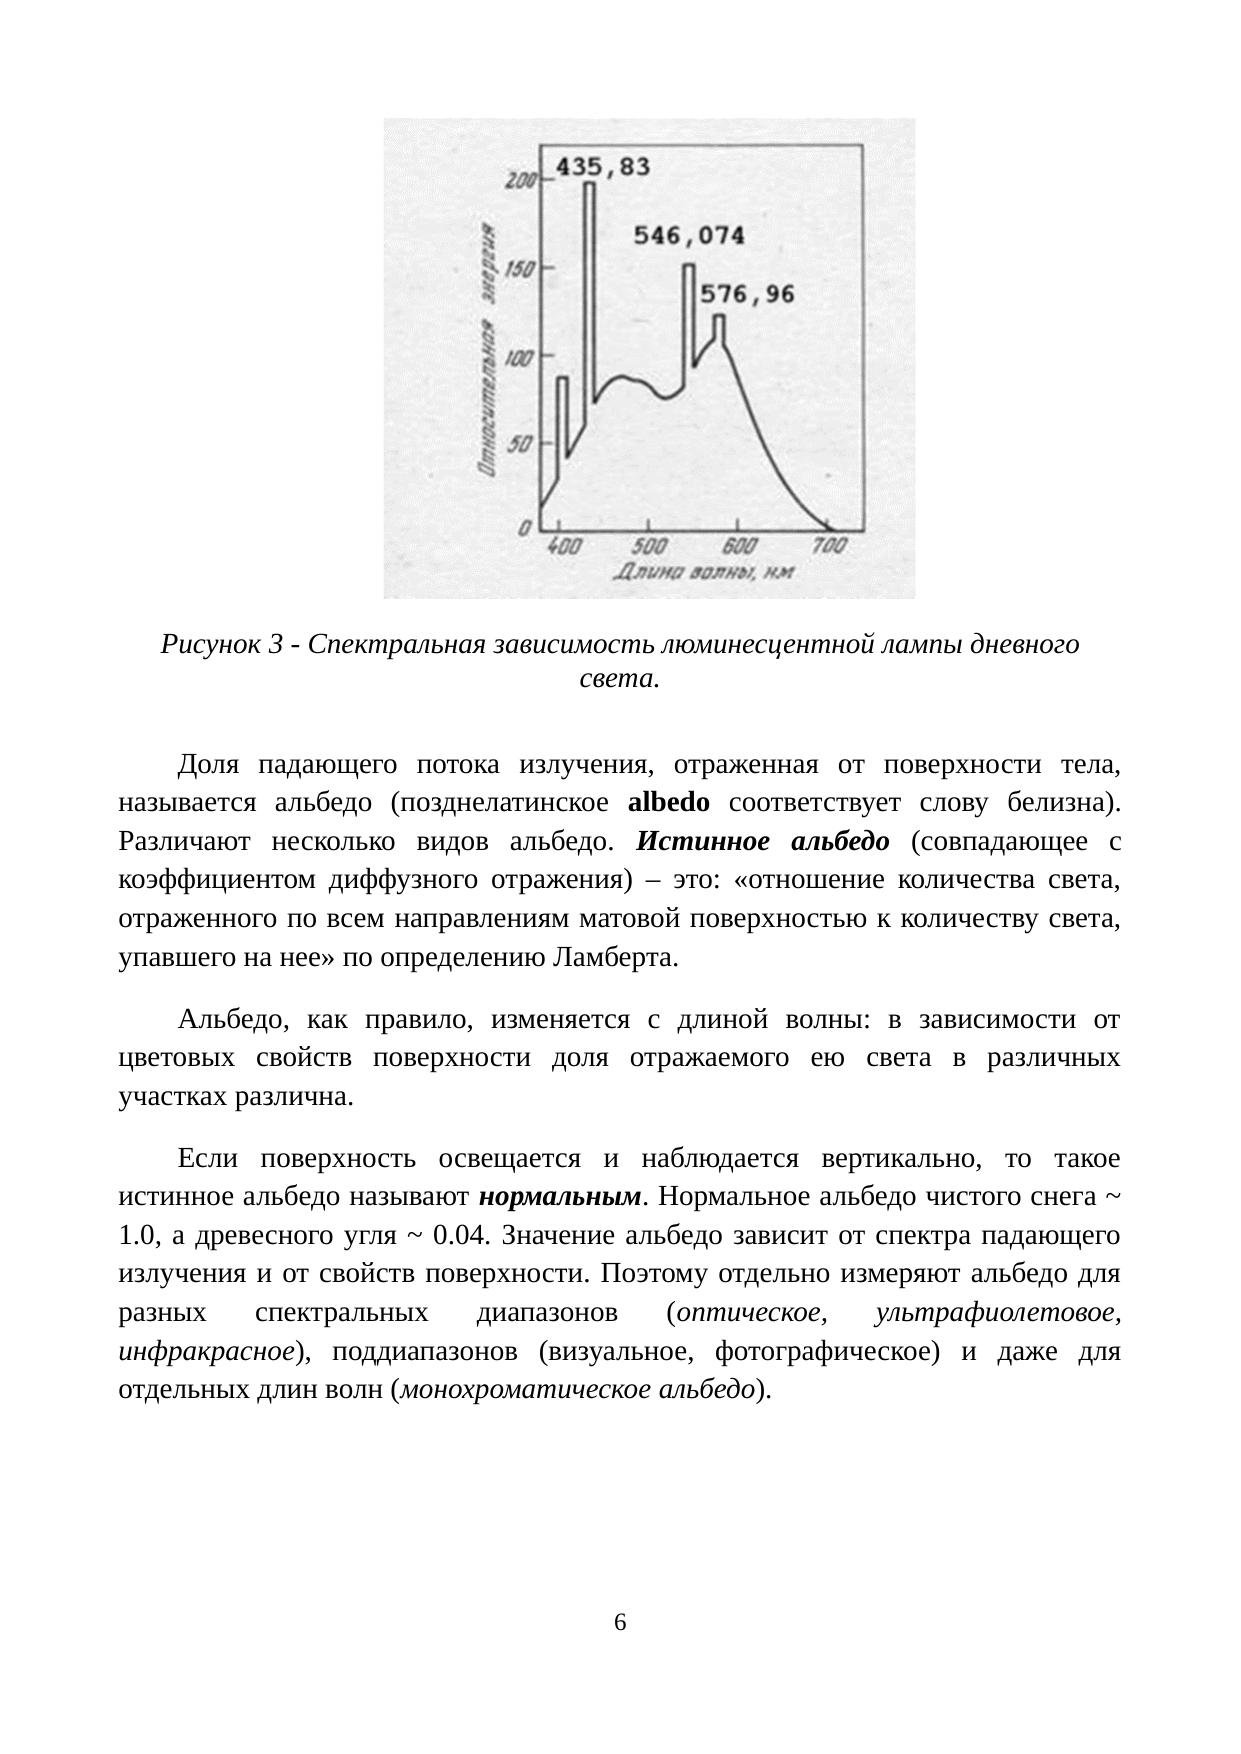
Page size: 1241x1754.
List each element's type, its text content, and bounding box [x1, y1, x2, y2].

text Если поверхность освещается и наблюдается вертикально, то такое истинное альбедо называют нормальным. Нормальное альбедо чистого снега ~ 1.0, а древесного угля ~ 0.04. Значение альбедо зависит от спектра падающего излучения и от свойств поверхности. Поэтому отдельно измеряют альбедо для разных спектральных диапазонов (оптическое, ультрафиолетовое, инфракрасное), поддиапазонов (визуальное, фотографическое) и даже для отдельных длин волн (монохроматическое альбедо). [118, 1140, 1122, 1405]
text Доля падающего потока излучения, отраженная от поверхности тела, называется альбедо (позднелатинское albedo соответствует слову белизна). Различают несколько видов альбедо. Истинное альбедо (совпадающее с коэффициентом диффузного отражения) – это: «отношение количества света, отраженного по всем направлениям матовой поверхностью к количеству света, упавшего на нее» по определению Ламберта. [118, 746, 1122, 972]
text Рисунок 3 - Спектральная зависимость люминесцентной лампы дневного света. [118, 627, 1122, 694]
text Альбедо, как правило, изменяется с длиной волны: в зависимости от цветовых свойств поверхности доля отражаемого ею света в различных участках различна. [118, 1001, 1122, 1111]
picture [383, 118, 916, 599]
